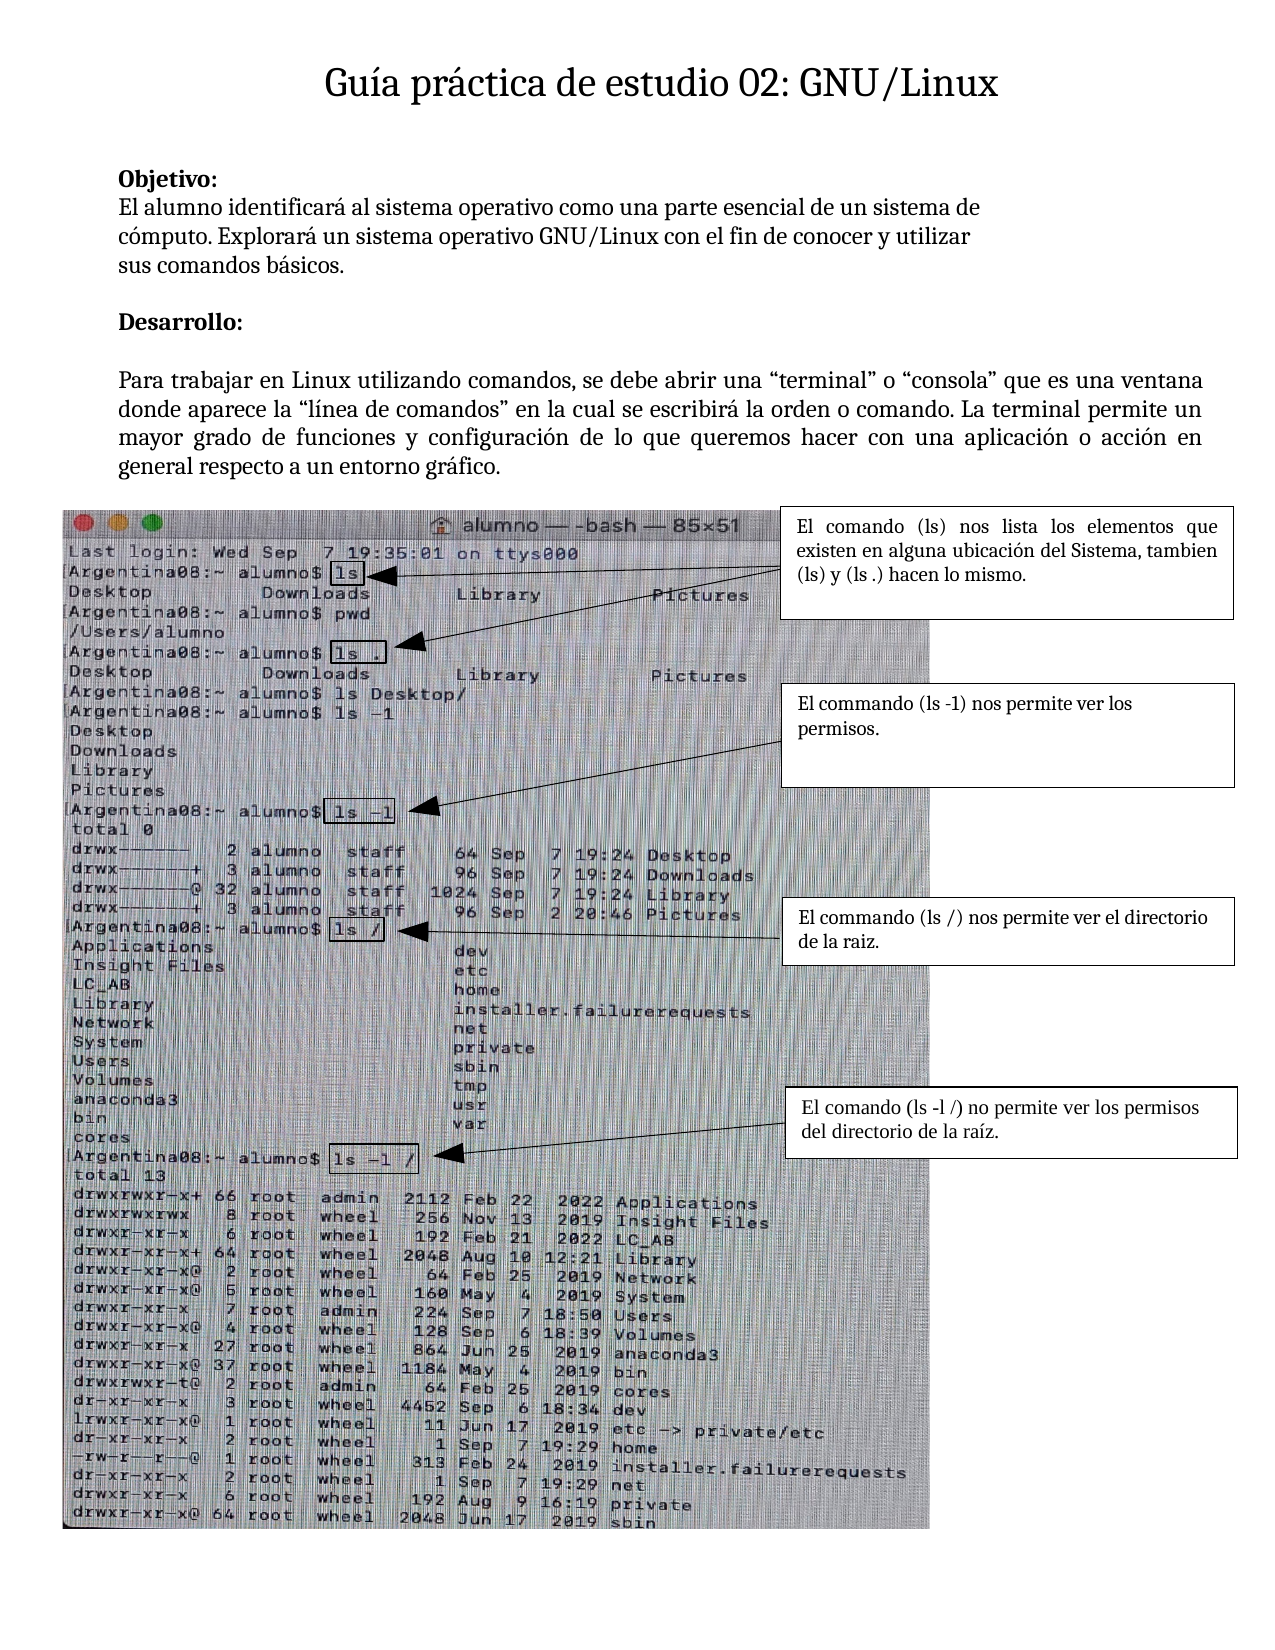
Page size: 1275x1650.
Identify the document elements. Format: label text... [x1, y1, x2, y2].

text cómputo. Explorará un sistema operativo GNU/Linux con el fin de conocer y utilizar [118, 222, 1205, 251]
text Guía práctica de estudio 02: GNU/Linux [118, 59, 1205, 107]
text El commando (ls -1) nos permite ver los permisos. [797, 692, 1219, 741]
text Objetivo: [118, 164, 1205, 193]
text El comando (ls) nos lista los elementos que existen en alguna ubicación del Sistema, tambien (ls) y (ls .) hacen lo mismo. [796, 514, 1218, 586]
text El comando (ls -l /) no permite ver los permisos del directorio de la raíz. [801, 1095, 1222, 1143]
text El alumno identificará al sistema operativo como una parte esencial de un sistema de [118, 193, 1205, 222]
text Para trabajar en Linux utilizando comandos, se debe abrir una “terminal” o “consola” que es una ventana donde aparece la “línea de comandos” en la cual se escribirá la orden o comando. La terminal permite un mayor grado de funciones y configuración de lo que queremos hacer con una aplicación o acción en general respecto a un entorno gráfico. [118, 366, 1205, 481]
text sus comandos básicos. [118, 251, 1205, 279]
text Desarrollo: [118, 308, 1205, 337]
text El commando (ls /) nos permite ver el directorio de la raiz. [798, 905, 1219, 953]
